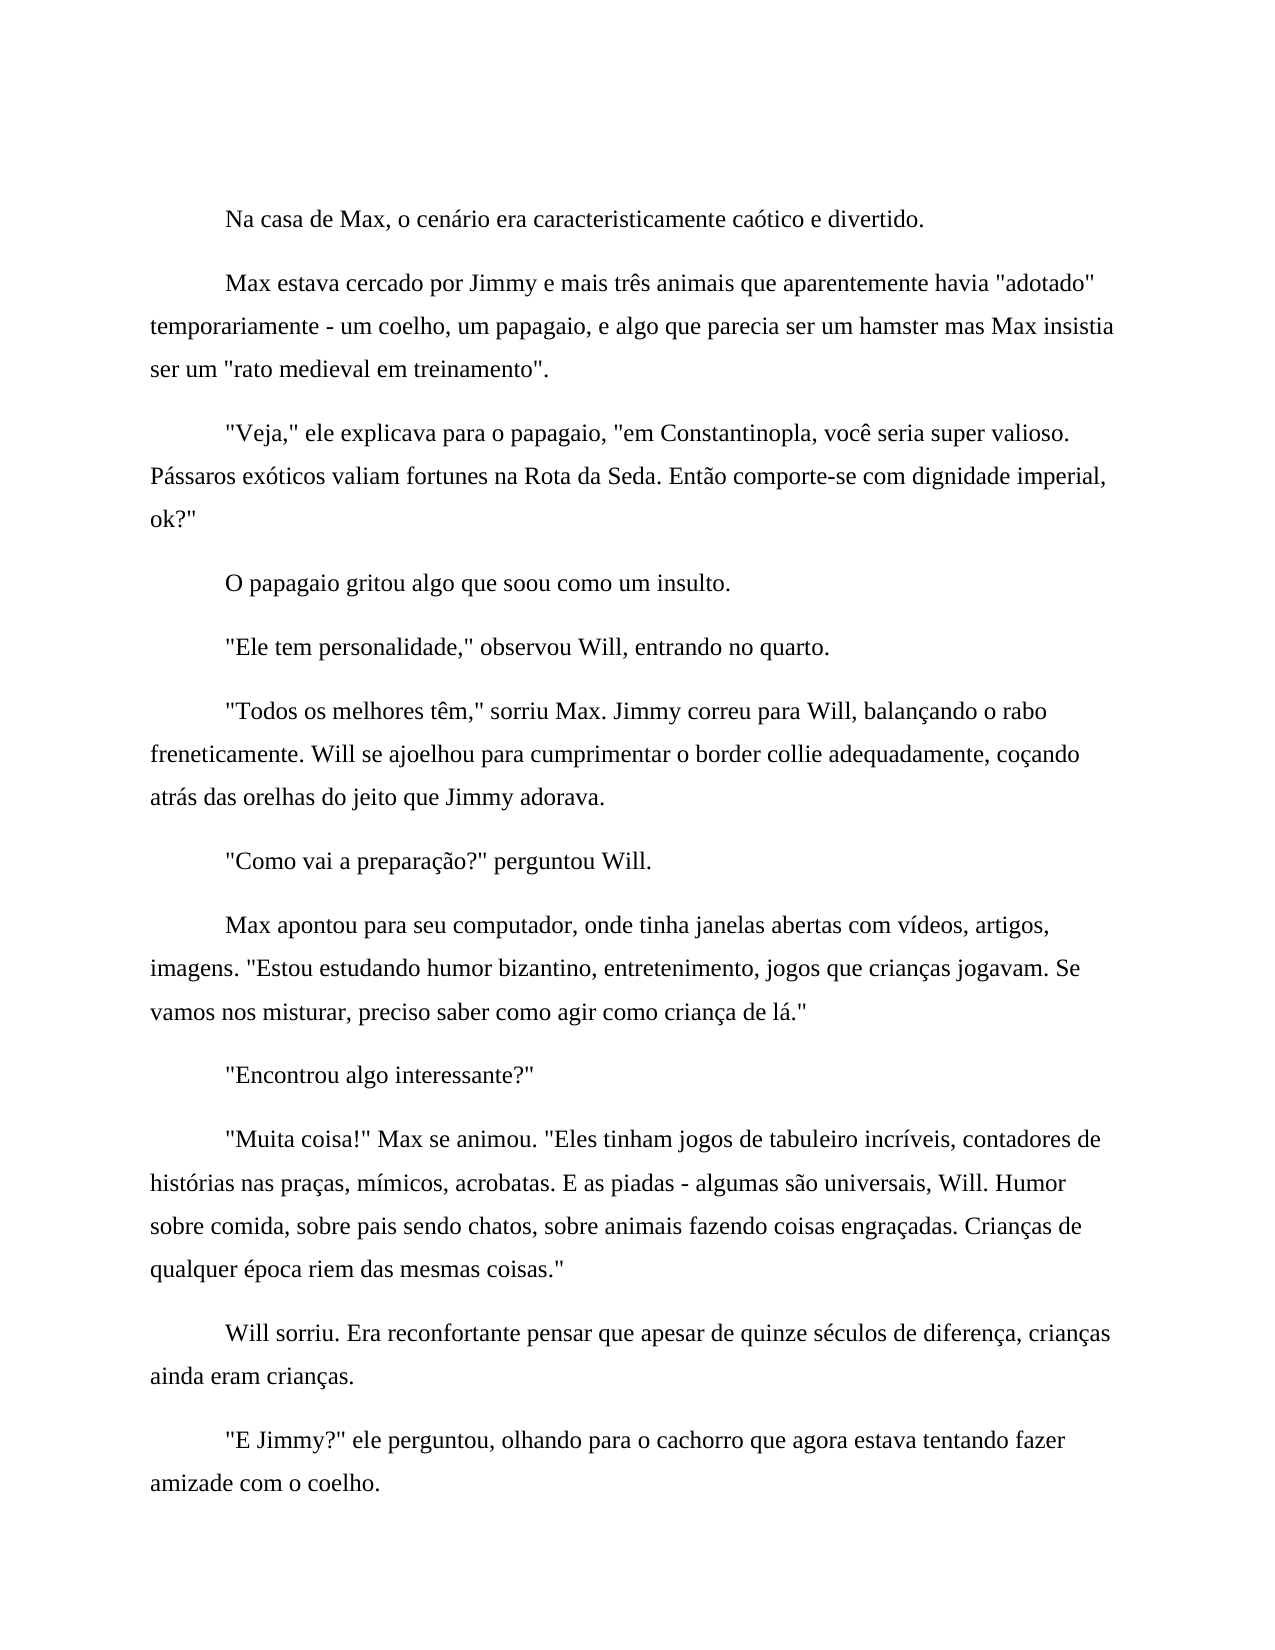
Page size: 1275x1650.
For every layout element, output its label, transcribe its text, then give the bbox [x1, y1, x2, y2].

text "Todos os melhores têm," sorriu Max. Jimmy correu para Will, balançando o rabo freneticamente. Will se ajoelhou para cumprimentar o border collie adequadamente, coçando atrás das orelhas do jeito que Jimmy adorava. [150, 696, 1125, 811]
text Will sorriu. Era reconfortante pensar que apesar de quinze séculos de diferença, crianças ainda eram crianças. [150, 1318, 1125, 1390]
text "E Jimmy?" ele perguntou, olhando para o cachorro que agora estava tentando fazer amizade com o coelho. [150, 1425, 1125, 1497]
text "Veja," ele explicava para o papagaio, "em Constantinopla, você seria super valioso. Pássaros exóticos valiam fortunes na Rota da Seda. Então comporte-se com dignidade imperial, ok?" [150, 418, 1125, 533]
text "Muita coisa!" Max se animou. "Eles tinham jogos de tabuleiro incríveis, contadores de histórias nas praças, mímicos, acrobatas. E as piadas - algumas são universais, Will. Humor sobre comida, sobre pais sendo chatos, sobre animais fazendo coisas engraçadas. Crianças de qualquer época riem das mesmas coisas." [150, 1124, 1125, 1283]
text Max apontou para seu computador, onde tinha janelas abertas com vídeos, artigos, imagens. "Estou estudando humor bizantino, entretenimento, jogos que crianças jogavam. Se vamos nos misturar, preciso saber como agir como criança de lá." [150, 910, 1125, 1025]
text "Como vai a preparação?" perguntou Will. [150, 846, 1125, 875]
text "Encontrou algo interessante?" [150, 1061, 1125, 1089]
text Na casa de Max, o cenário era caracteristicamente caótico e divertido. [150, 204, 1125, 233]
text "Ele tem personalidade," observou Will, entrando no quarto. [150, 632, 1125, 661]
text Max estava cercado por Jimmy e mais três animais que aparentemente havia "adotado" temporariamente - um coelho, um papagaio, e algo que parecia ser um hamster mas Max insistia ser um "rato medieval em treinamento". [150, 268, 1125, 383]
text O papagaio gritou algo que soou como um insulto. [150, 568, 1125, 597]
